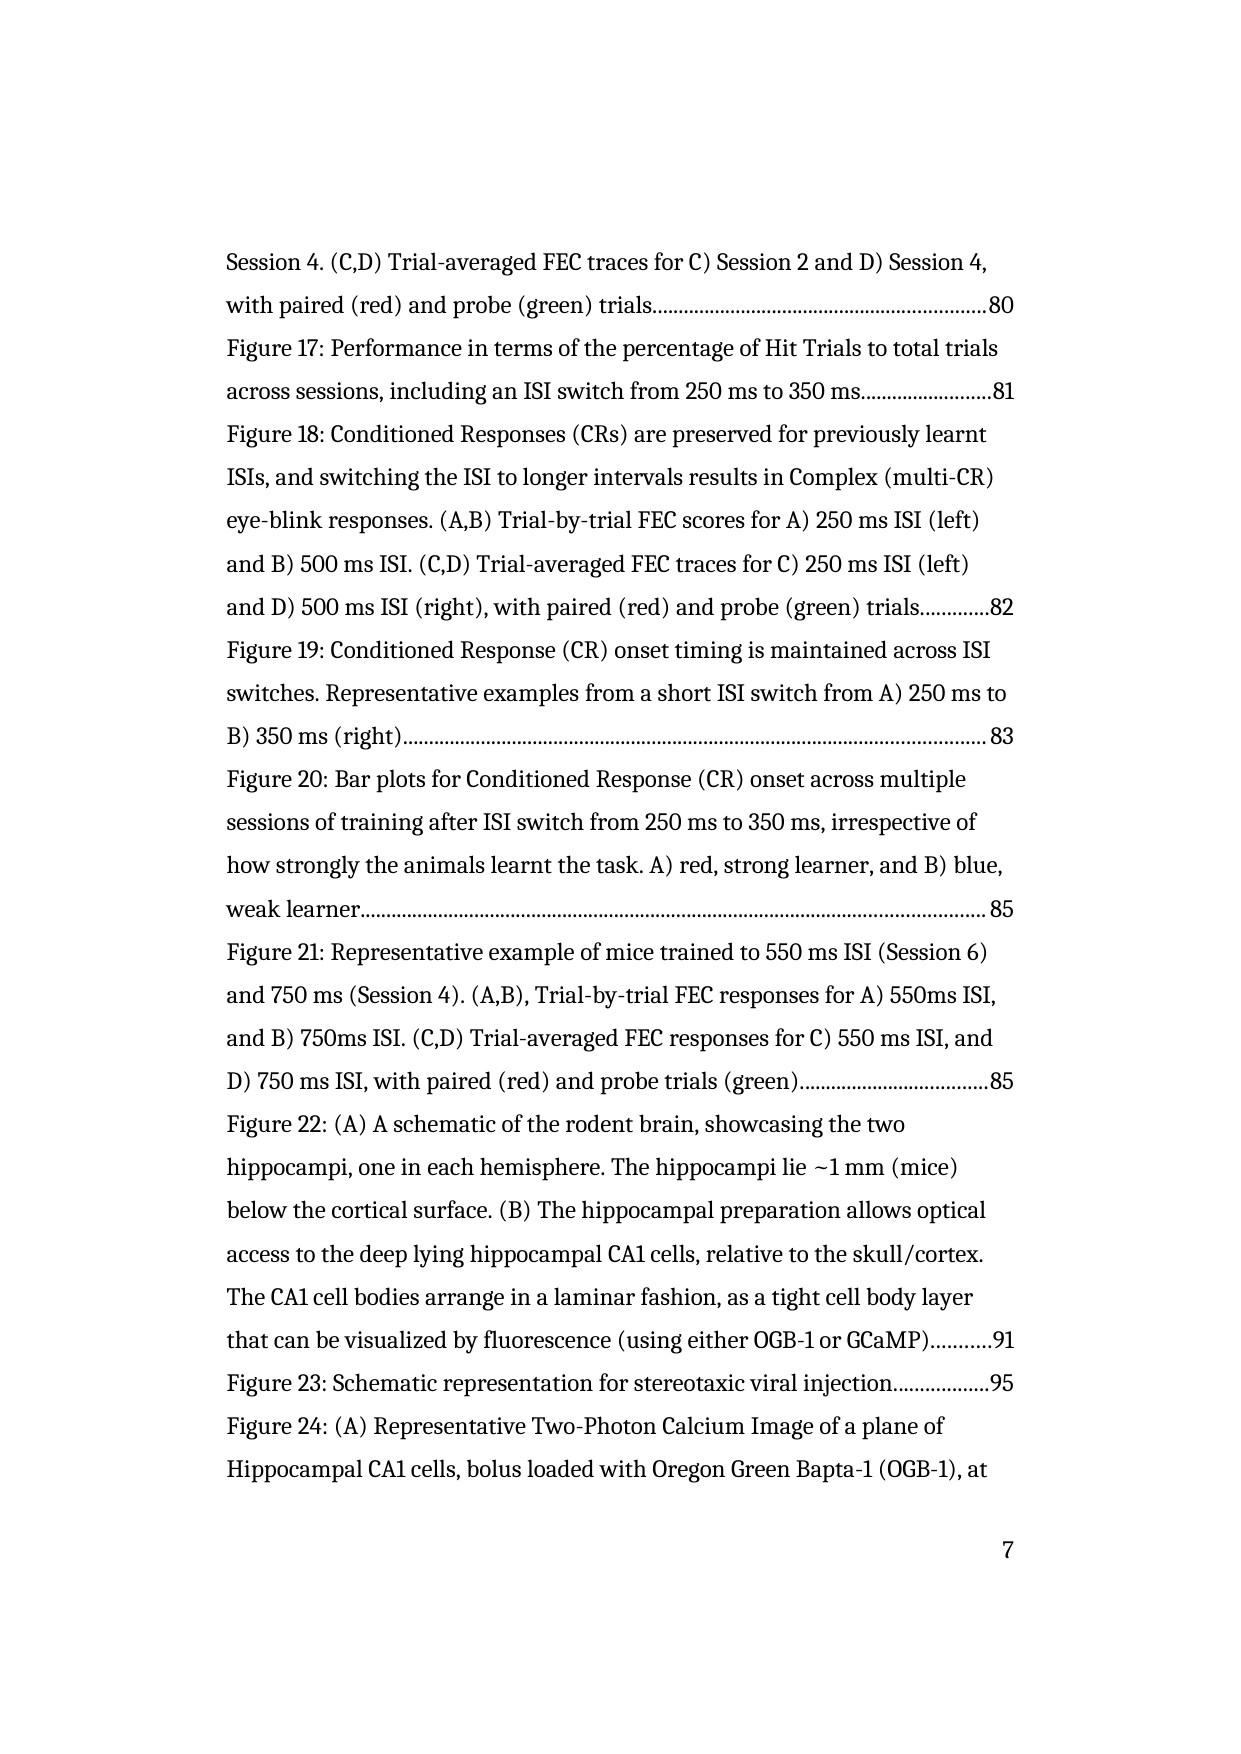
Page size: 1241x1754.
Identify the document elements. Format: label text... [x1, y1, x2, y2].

text Figure 19: Conditioned Response (CR) onset timing is maintained across ISI switches. Representative examples from a short ISI switch from A) 250 ms to B) 350 ms (right). 83 [226, 636, 1014, 751]
text Figure 23: Schematic representation for stereotaxic viral injection. 95 [226, 1369, 1014, 1398]
text Figure 24: (A) Representative Two-Photon Calcium Image of a plane of Hippocampal CA1 cells, bolus loaded with Oregon Green Bapta-1 (OGB-1), at an instant in time. Example cells marked out post-hoc as pink, green, blue and red. Scale bar 20 µm. (B) Representative dF/F (%) traces for the calcium activity recorded in a single 10s video for example cells pink, green, blue, and red. Scale bar (1 sec; 10% dF/F). 100 [226, 1412, 1014, 1484]
text Figure 20: Bar plots for Conditioned Response (CR) onset across multiple sessions of training after ISI switch from 250 ms to 350 ms, irrespective of how strongly the animals learnt the task. A) red, strong learner, and B) blue, weak learner. 85 [226, 765, 1014, 923]
text Figure 16: Conditioned Responses (CRs) are small amplitude eye-blinks triggered by the CS, and develop with multiple training sessions, while Unconditioned Responses are large eye-blinks to the US, typically consistent across sessions. (A,B) Trial-by-trial FEC traces for A) M11 Session 2, and B) Session 4. (C,D) Trial-averaged FEC traces for C) Session 2 and D) Session 4, with paired (red) and probe (green) trials. 80 [226, 248, 1014, 319]
text Figure 21: Representative example of mice trained to 550 ms ISI (Session 6) and 750 ms (Session 4). (A,B), Trial-by-trial FEC responses for A) 550ms ISI, and B) 750ms ISI. (C,D) Trial-averaged FEC responses for C) 550 ms ISI, and D) 750 ms ISI, with paired (red) and probe trials (green). 85 [226, 938, 1014, 1096]
text Figure 17: Performance in terms of the percentage of Hit Trials to total trials across sessions, including an ISI switch from 250 ms to 350 ms. 81 [226, 334, 1014, 406]
text Figure 18: Conditioned Responses (CRs) are preserved for previously learnt ISIs, and switching the ISI to longer intervals results in Complex (multi-CR) eye-blink responses. (A,B) Trial-by-trial FEC scores for A) 250 ms ISI (left) and B) 500 ms ISI. (C,D) Trial-averaged FEC traces for C) 250 ms ISI (left) and D) 500 ms ISI (right), with paired (red) and probe (green) trials. 82 [226, 420, 1014, 621]
text Figure 22: (A) A schematic of the rodent brain, showcasing the two hippocampi, one in each hemisphere. The hippocampi lie ~1 mm (mice) below the cortical surface. (B) The hippocampal preparation allows optical access to the deep lying hippocampal CA1 cells, relative to the skull/cortex. The CA1 cell bodies arrange in a laminar fashion, as a tight cell body layer that can be visualized by fluorescence (using either OGB-1 or GCaMP). 91 [226, 1110, 1014, 1354]
